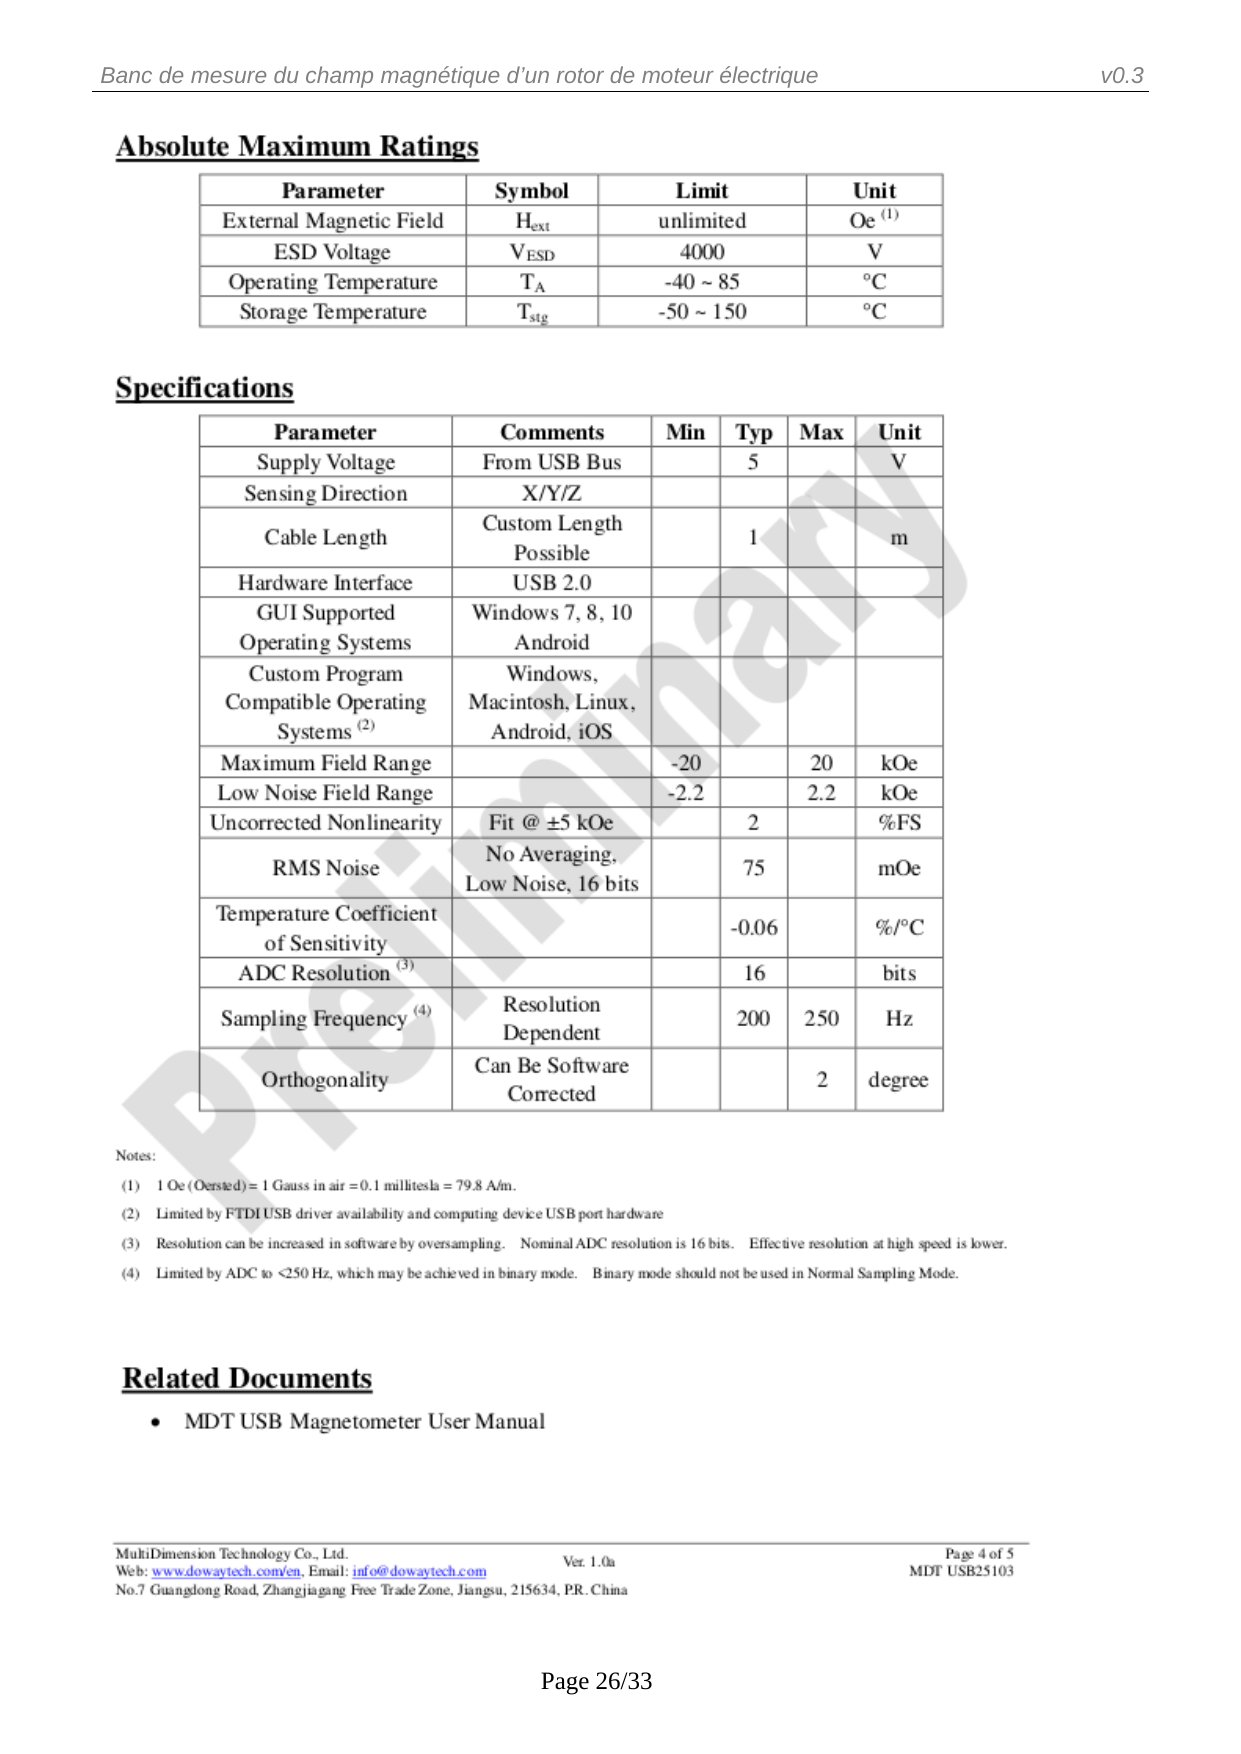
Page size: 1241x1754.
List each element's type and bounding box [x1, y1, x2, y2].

picture [94, 120, 1032, 1606]
